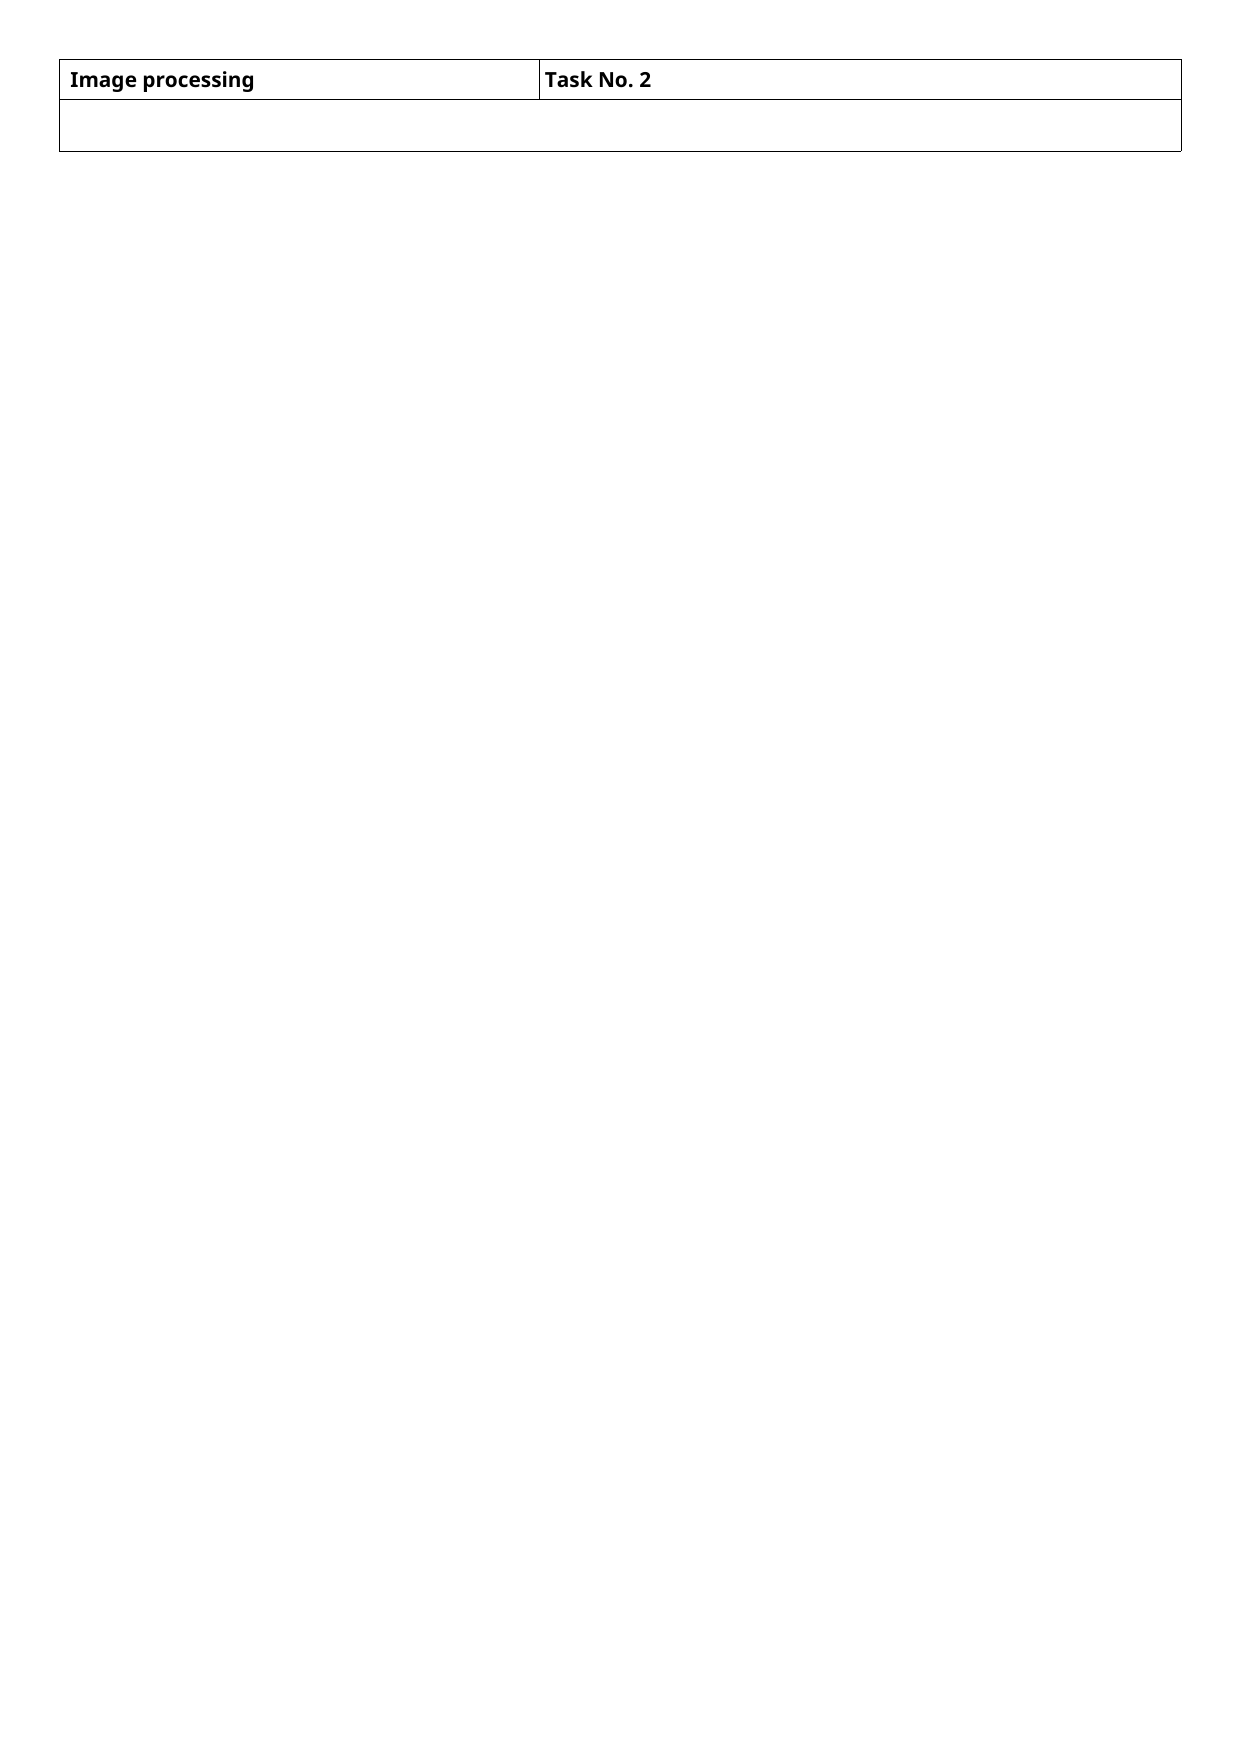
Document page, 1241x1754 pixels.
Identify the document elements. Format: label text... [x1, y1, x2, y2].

table_header Image processing [60, 60, 539, 99]
table_cell [60, 100, 1181, 151]
table_header Task No. 2 [540, 60, 1181, 99]
